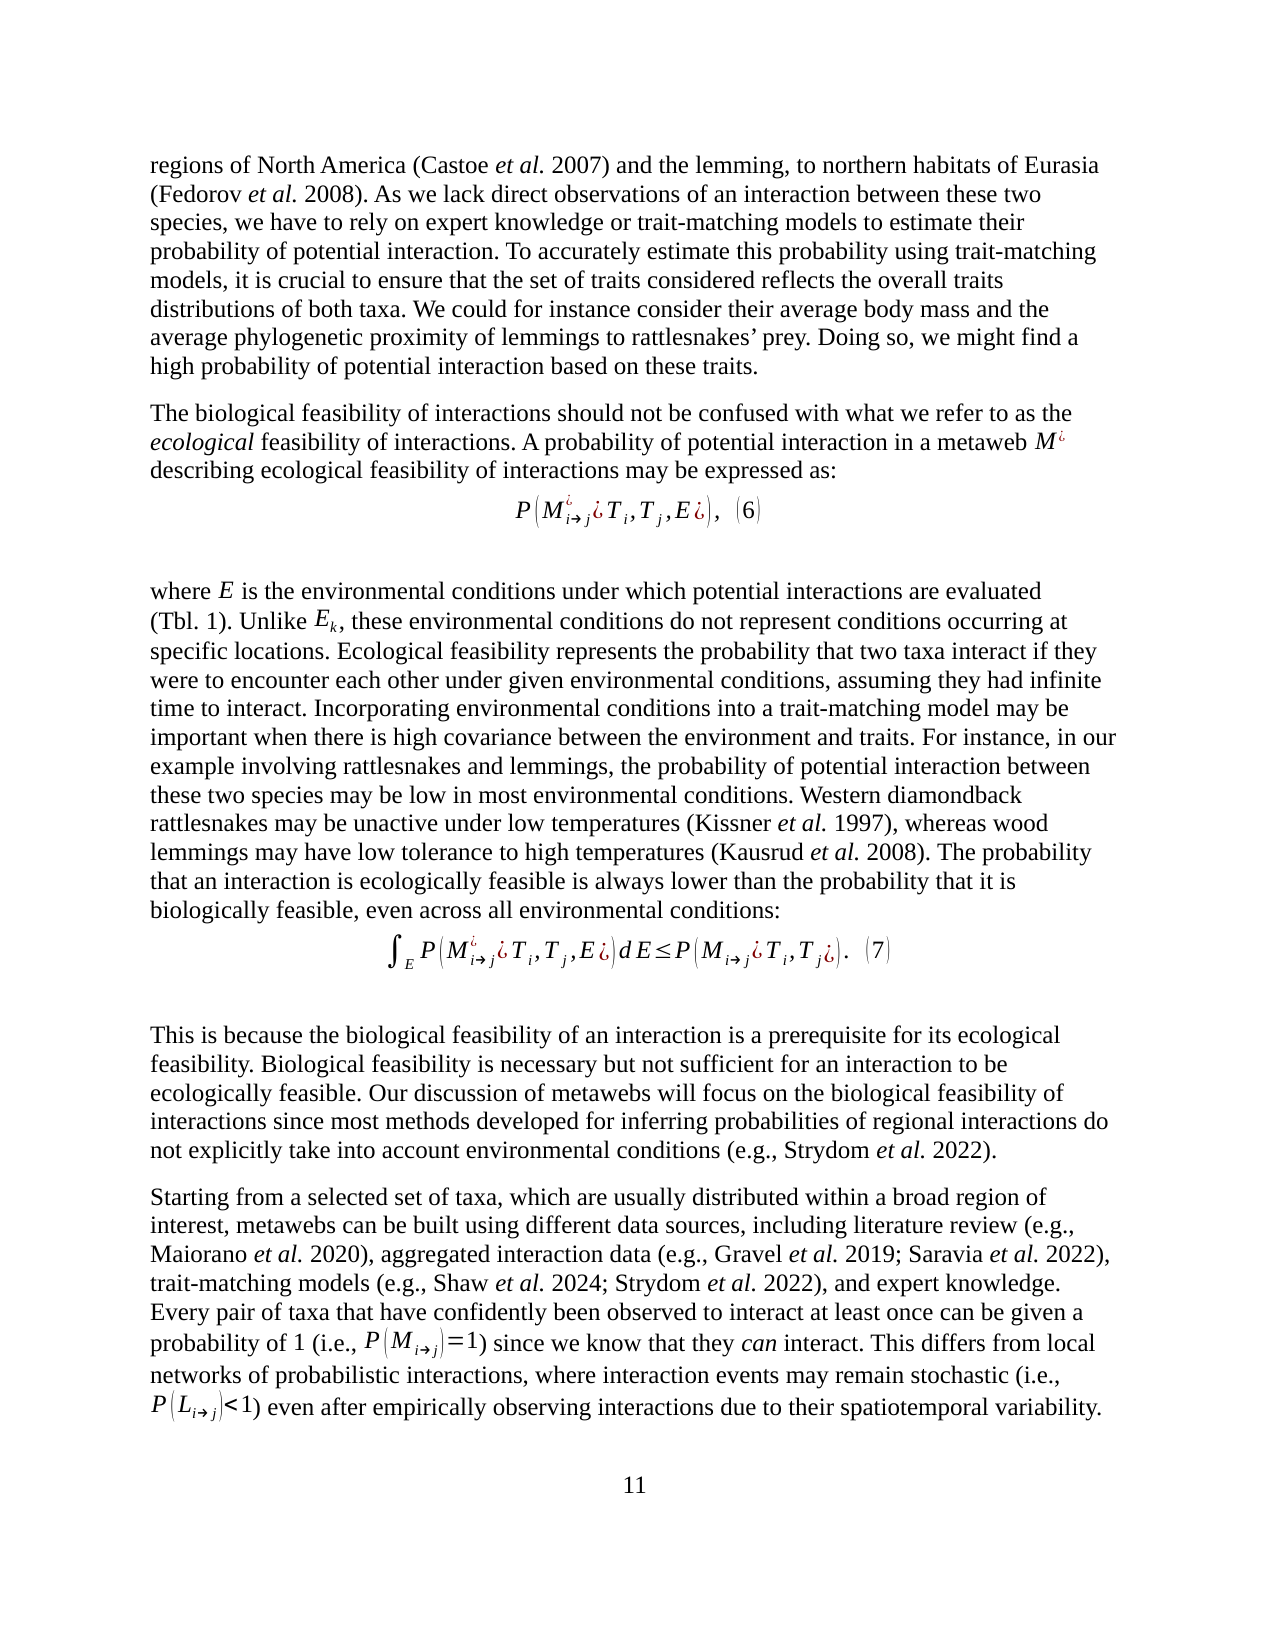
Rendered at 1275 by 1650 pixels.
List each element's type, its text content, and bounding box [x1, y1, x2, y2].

text This is because the biological feasibility of an interaction is a prerequisite for its ecological feasibility. Biological feasibility is necessary but not sufficient for an interaction to be ecologically feasible. Our discussion of metawebs will focus on the biological feasibility of interactions since most methods developed for inferring probabilities of regional interactions do not explicitly take into account environmental conditions (e.g., Strydom et al. 2022). [150, 1020, 1125, 1164]
text The biological feasibility of interactions should not be confused with what we refer to as the ecological feasibility of interactions. A probability of potential interaction in a metaweb describing ecological feasibility of interactions may be expressed as: [150, 398, 1125, 484]
text Starting from a selected set of taxa, which are usually distributed within a broad region of interest, metawebs can be built using different data sources, including literature review (e.g., Maiorano et al. 2020), aggregated interaction data (e.g., Gravel et al. 2019; Saravia et al. 2022), trait-matching models (e.g., Shaw et al. 2024; Strydom et al. 2022), and expert knowledge. Every pair of taxa that have confidently been observed to interact at least once can be given a probability of (i.e., ) since we know that they can interact. This differs from local networks of probabilistic interactions, where interaction events may remain stochastic (i.e., ) even after empirically observing interactions due to their spatiotemporal variability. [150, 1182, 1125, 1424]
text where is the environmental conditions under which potential interactions are evaluated (Tbl. 1). Unlike , these environmental conditions do not represent conditions occurring at specific locations. Ecological feasibility represents the probability that two taxa interact if they were to encounter each other under given environmental conditions, assuming they had infinite time to interact. Incorporating environmental conditions into a trait-matching model may be important when there is high covariance between the environment and traits. For instance, in our example involving rattlesnakes and lemmings, the probability of potential interaction between these two species may be low in most environmental conditions. Western diamondback rattlesnakes may be unactive under low temperatures (Kissner et al. 1997), whereas wood lemmings may have low tolerance to high temperatures (Kausrud et al. 2008). The probability that an interaction is ecologically feasible is always lower than the probability that it is biologically feasible, even across all environmental conditions: [150, 576, 1125, 923]
text regions of North America (Castoe et al. 2007) and the lemming, to northern habitats of Eurasia (Fedorov et al. 2008). As we lack direct observations of an interaction between these two species, we have to rely on expert knowledge or trait-matching models to estimate their probability of potential interaction. To accurately estimate this probability using trait-matching models, it is crucial to ensure that the set of traits considered reflects the overall traits distributions of both taxa. We could for instance consider their average body mass and the average phylogenetic proximity of lemmings to rattlesnakes’ prey. Doing so, we might find a high probability of potential interaction based on these traits. [150, 150, 1125, 380]
